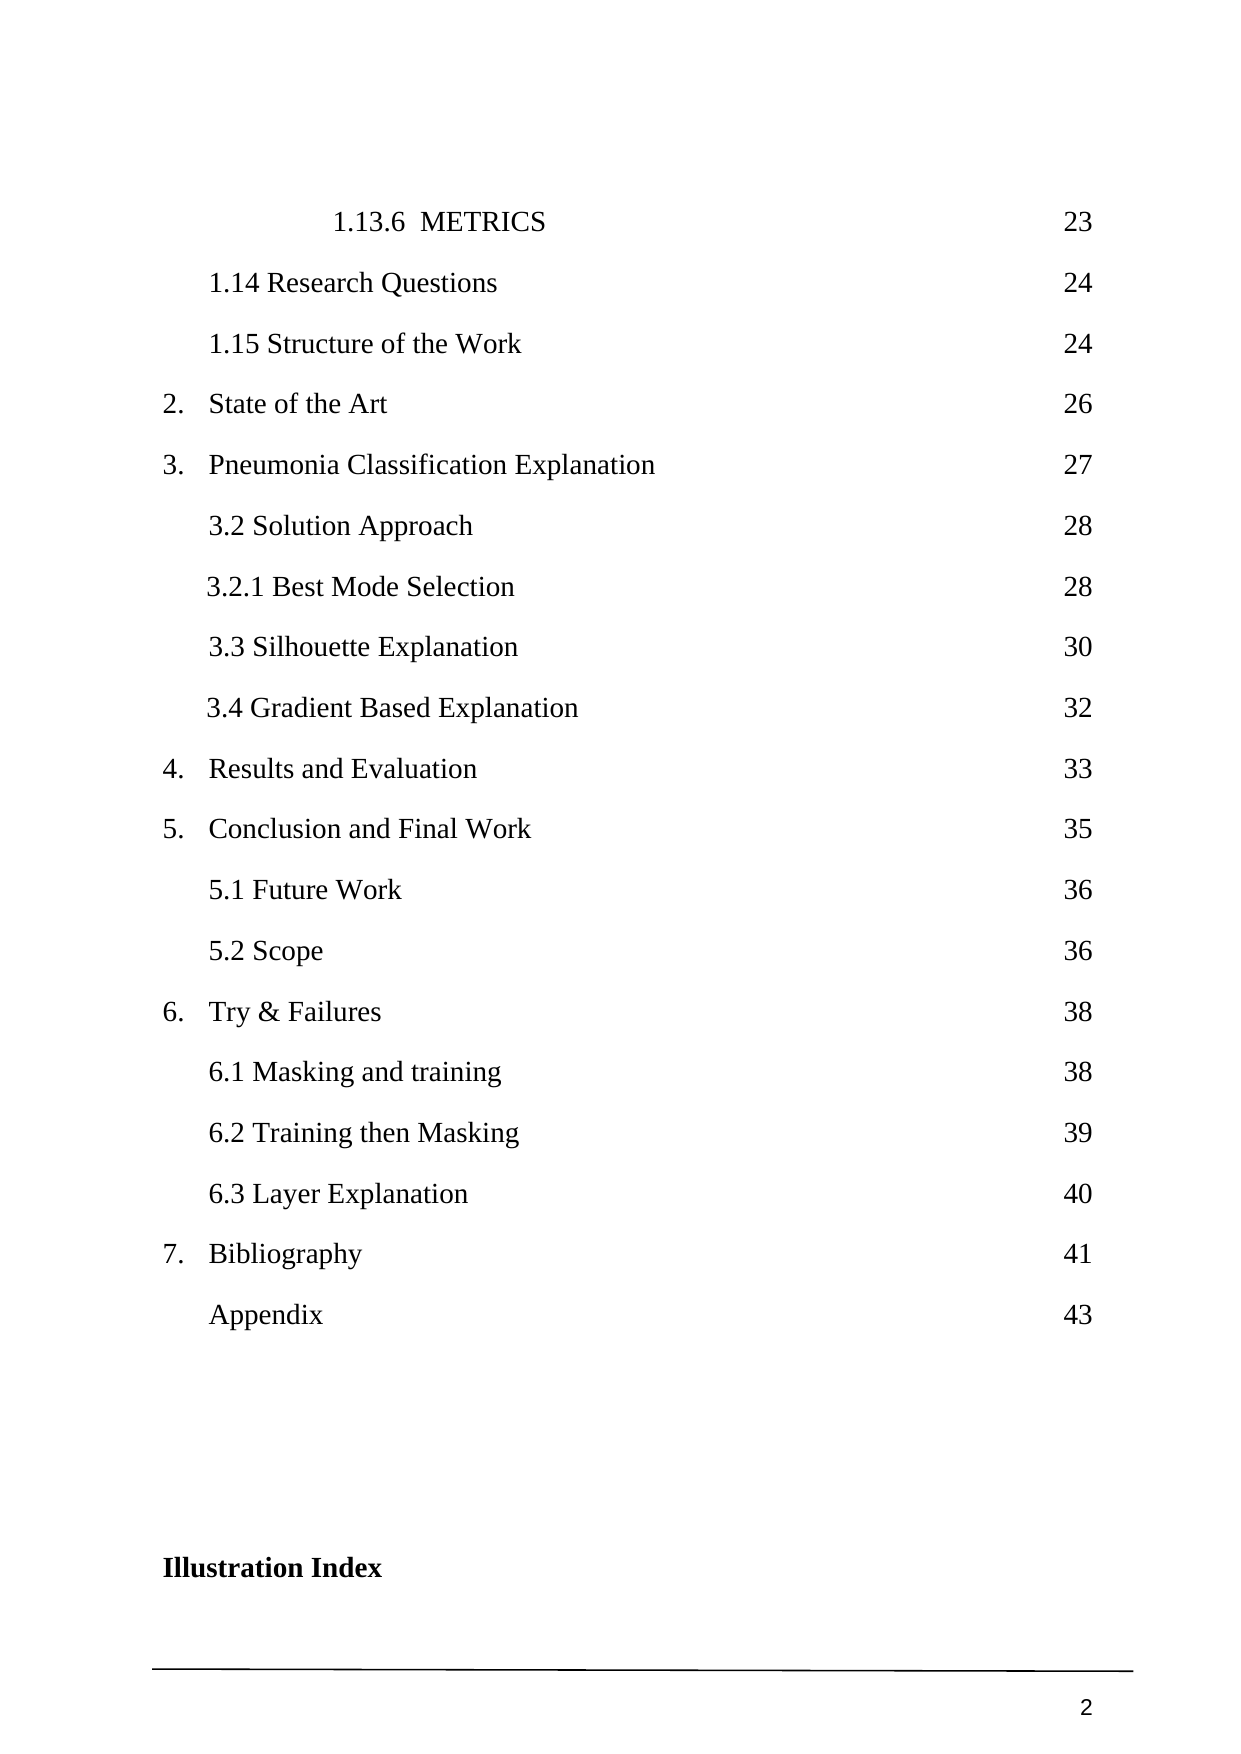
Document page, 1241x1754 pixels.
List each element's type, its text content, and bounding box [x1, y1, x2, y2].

text 2. State of the Art 26 [162, 386, 1092, 420]
text 7. Bibliography 41 [162, 1237, 1092, 1270]
text 6. Try & Failures 38 [162, 994, 1092, 1027]
text 1.13.6 METRICS 23 [162, 204, 1092, 238]
text 3.2.1 Best Mode Selection 28 [162, 569, 1092, 602]
text 5. Conclusion and Final Work 35 [162, 812, 1092, 845]
text 3.4 Gradient Based Explanation 32 [162, 690, 1092, 724]
text 5.2 Scope 36 [162, 933, 1092, 967]
text 6.1 Masking and training 38 [162, 1054, 1092, 1088]
text 5.1 Future Work 36 [162, 872, 1092, 906]
text Illustration Index [162, 1550, 1092, 1584]
text 4. Results and Evaluation 33 [162, 751, 1092, 784]
text 3.2 Solution Approach 28 [162, 508, 1092, 541]
text 1.14 Research Questions 24 [162, 265, 1092, 298]
text 3.3 Silhouette Explanation 30 [162, 629, 1092, 663]
text 6.2 Training then Masking 39 [162, 1115, 1092, 1149]
text 1.15 Structure of the Work 24 [162, 326, 1092, 359]
text 3. Pneumonia Classification Explanation 27 [162, 447, 1092, 481]
text 6.3 Layer Explanation 40 [162, 1176, 1092, 1209]
text Appendix 43 [162, 1297, 1092, 1331]
